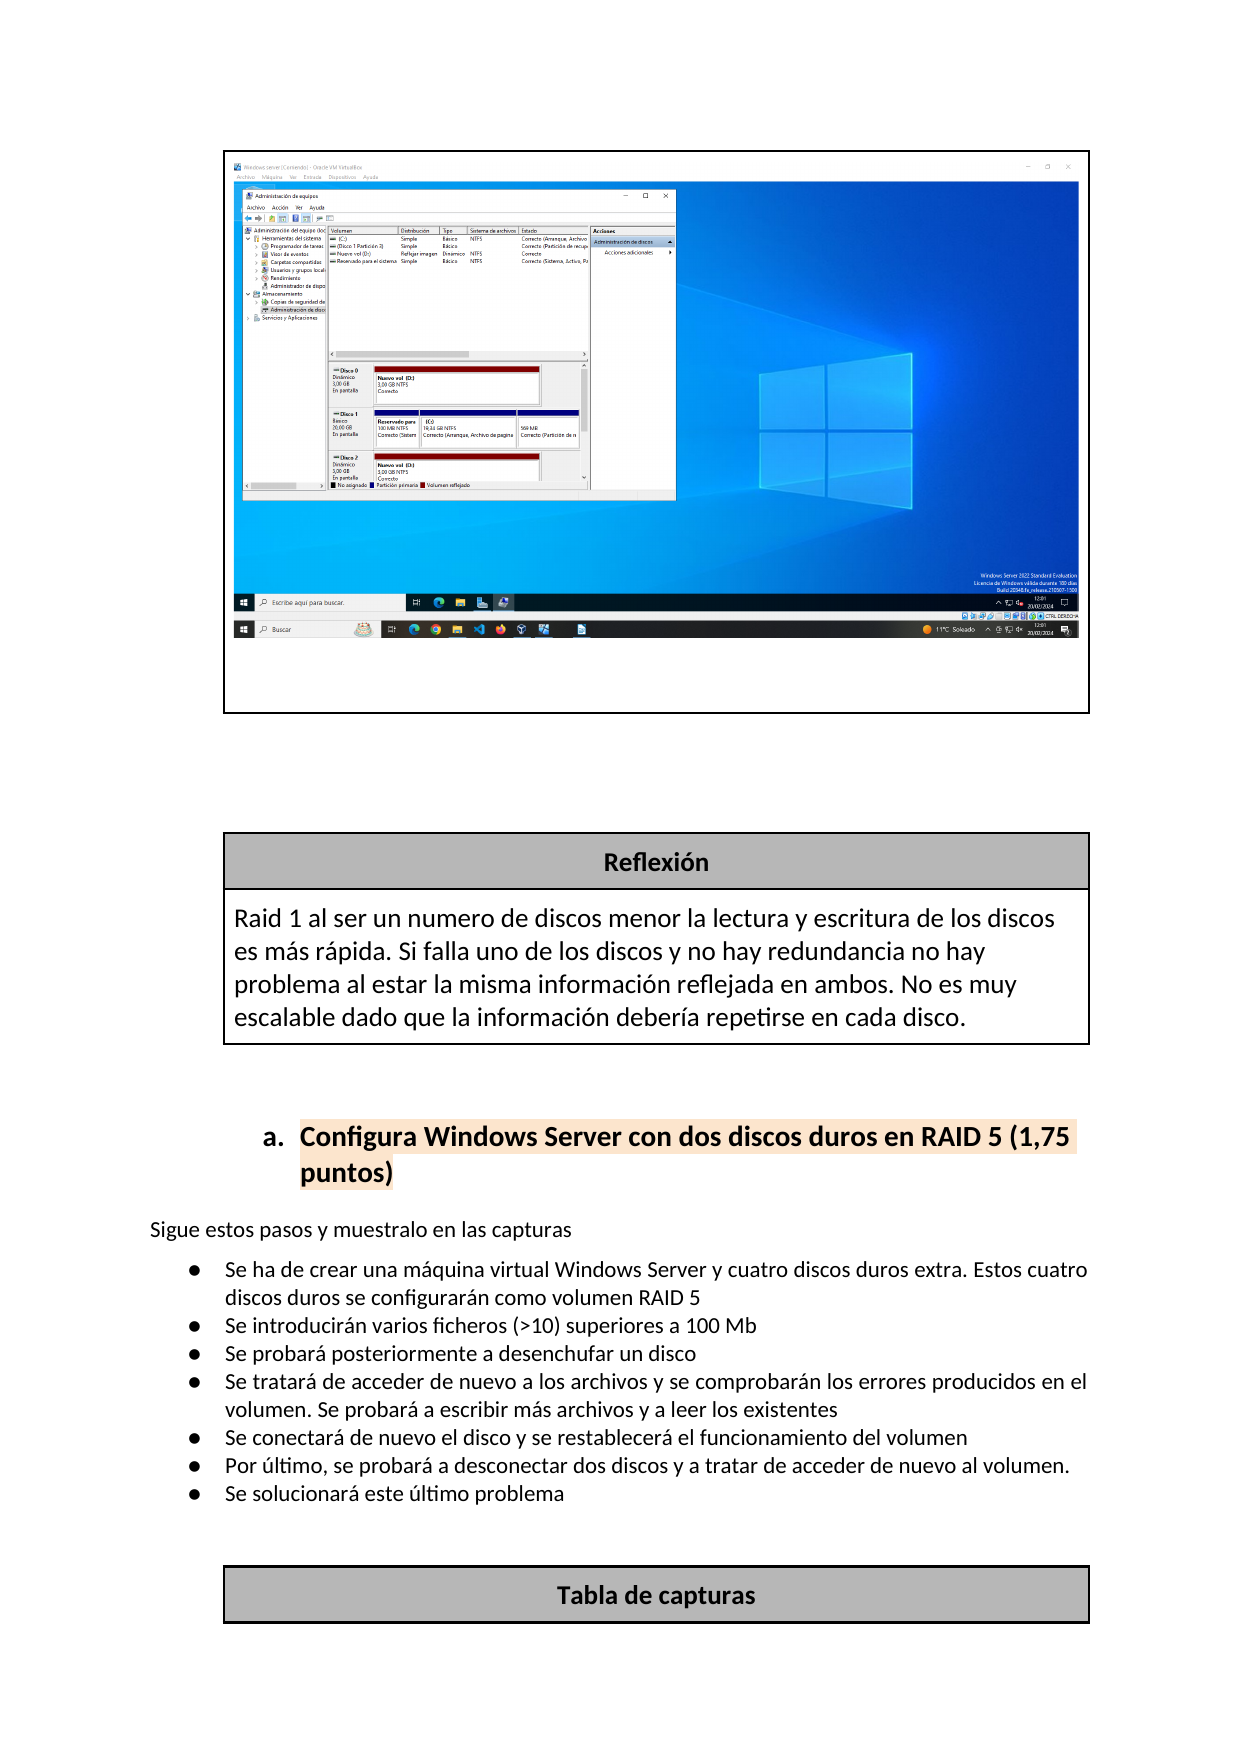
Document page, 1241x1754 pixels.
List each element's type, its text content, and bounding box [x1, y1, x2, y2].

list Se probará posteriormente a desenchufar un disco [187, 1339, 1090, 1367]
text Sigue estos pasos y muestralo en las capturas [150, 1215, 1090, 1243]
list Se solucionará este último problema [187, 1479, 1090, 1507]
table_cell Raid 1 al ser un numero de discos menor la lectura y escritura de los discos es más rápida. Si falla uno de los discos y no hay redundancia no hay problema al estar la misma información reflejada en ambos. No es muy escalable dado que la información debería repetirse en cada disco. [225, 890, 1088, 1043]
list Por último, se probará a desconectar dos discos y a tratar de acceder de nuevo al volumen. [187, 1451, 1090, 1479]
list Se ha de crear una máquina virtual Windows Server y cuatro discos duros extra. Estos cuatro discos duros se configurarán como volumen RAID 5 [187, 1255, 1090, 1311]
table_cell [225, 152, 1088, 712]
list Se conectará de nuevo el disco y se restablecerá el funcionamiento del volumen [187, 1423, 1090, 1451]
list Se tratará de acceder de nuevo a los archivos y se comprobarán los errores producidos en el volumen. Se probará a escribir más archivos y a leer los existentes [187, 1367, 1090, 1423]
table_header Reflexión [225, 834, 1088, 888]
table_header Tabla de capturas [225, 1568, 1088, 1621]
list Configura Windows Server con dos discos duros en RAID 5 (1,75 puntos) [262, 1118, 1090, 1190]
list Se introducirán varios ficheros (>10) superiores a 100 Mb [187, 1311, 1090, 1339]
picture [233, 162, 1079, 638]
